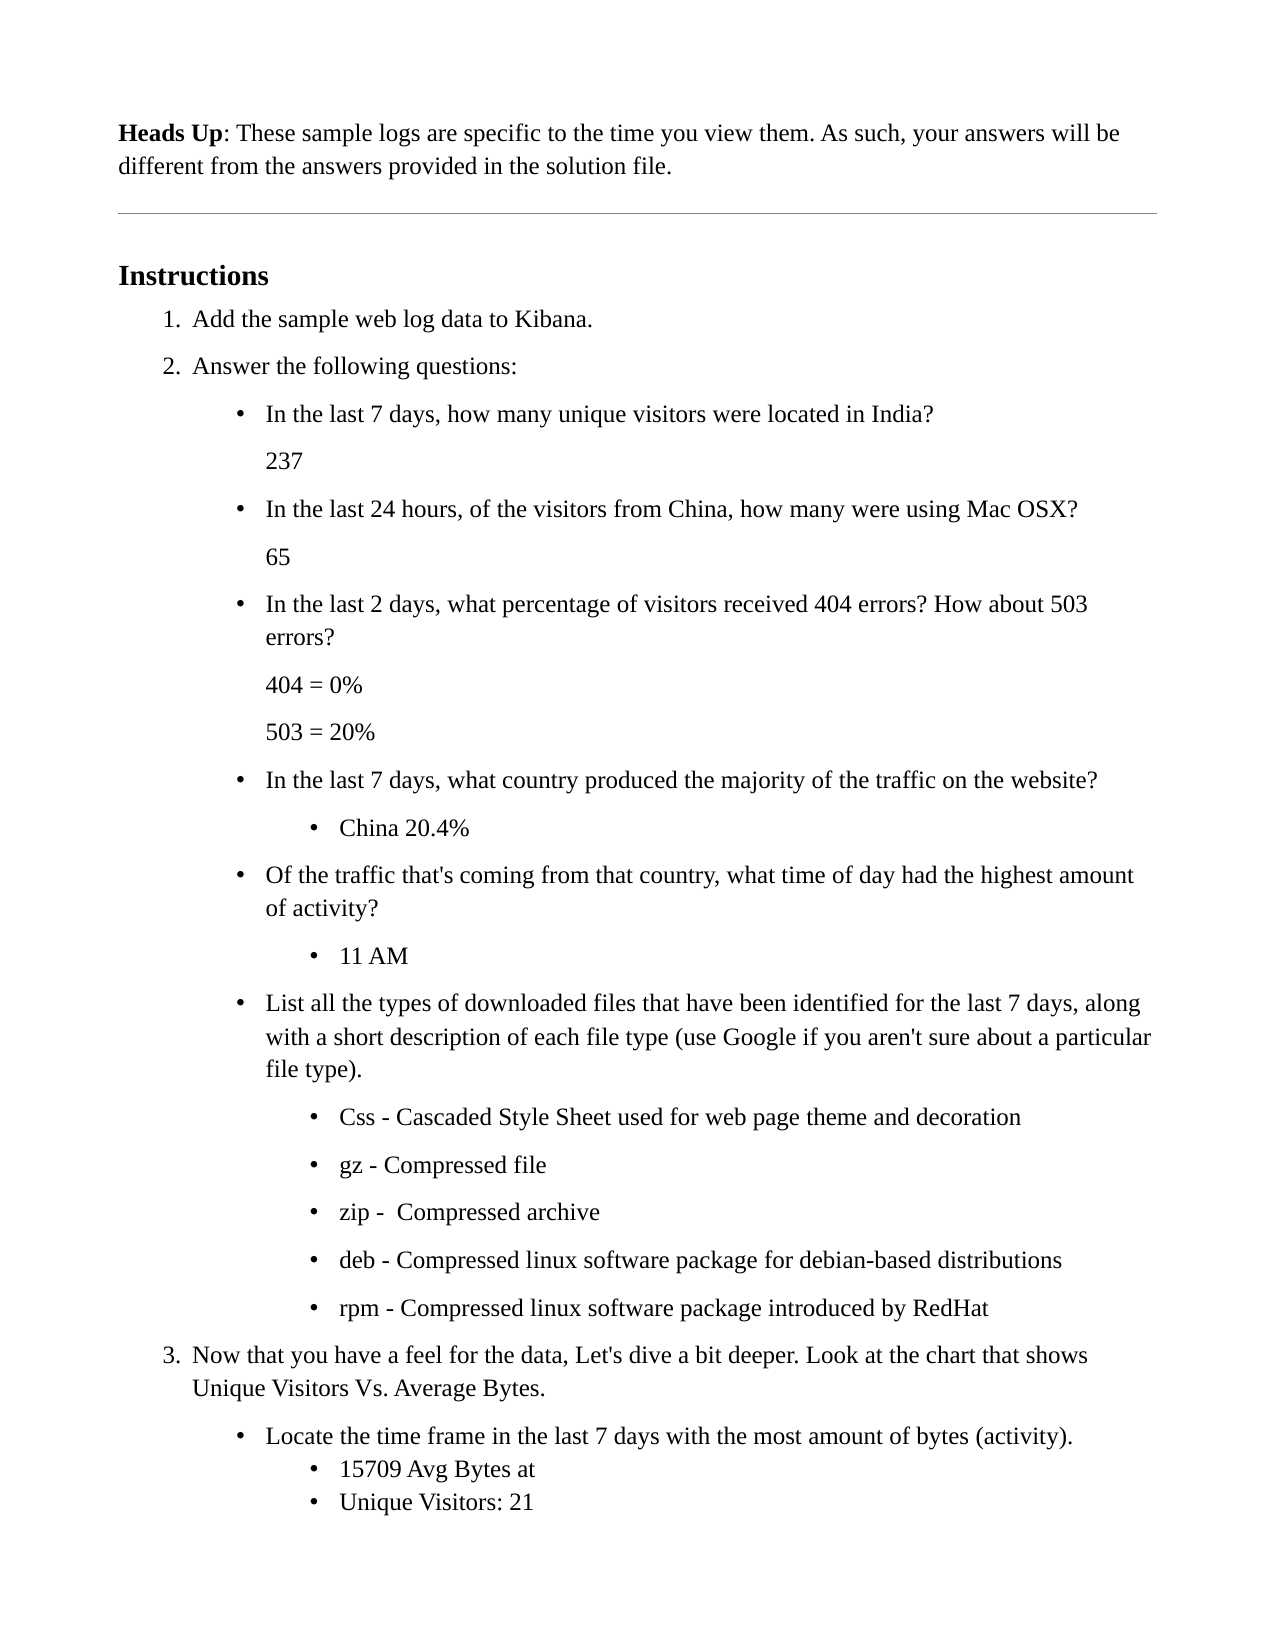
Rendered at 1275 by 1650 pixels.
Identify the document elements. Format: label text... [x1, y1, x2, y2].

list In the last 2 days, what percentage of visitors received 404 errors? How about 503 errors? [236, 589, 1157, 651]
list 237 [236, 446, 1157, 475]
list In the last 7 days, how many unique visitors were located in India? [236, 399, 1157, 428]
list deb - Compressed linux software package for debian-based distributions [309, 1245, 1157, 1274]
list Add the sample web log data to Kibana. [162, 304, 1157, 332]
list 11 AM [309, 941, 1157, 970]
list Css - Cascaded Style Sheet used for web page theme and decoration [309, 1102, 1157, 1131]
text Heads Up: These sample logs are specific to the time you view them. As such, your answers will be different from the answers provided in the solution file. [118, 118, 1157, 180]
list In the last 24 hours, of the visitors from China, how many were using Mac OSX? [236, 494, 1157, 523]
list 15709 Avg Bytes at [309, 1454, 1157, 1483]
list Now that you have a feel for the data, Let's dive a bit deeper. Look at the chart that shows Unique Visitors Vs. Average Bytes. [162, 1340, 1157, 1402]
subtitle Instructions [118, 258, 1157, 291]
list China 20.4% [309, 813, 1157, 841]
list List all the types of downloaded files that have been identified for the last 7 days, along with a short description of each file type (use Google if you aren't sure about a particular file type). [236, 988, 1157, 1083]
list 404 = 0% [236, 670, 1157, 699]
list zip - Compressed archive [309, 1197, 1157, 1226]
list Of the traffic that's coming from that country, what time of day had the highest amount of activity? [236, 860, 1157, 922]
list Locate the time frame in the last 7 days with the most amount of bytes (activity). [236, 1421, 1157, 1449]
list In the last 7 days, what country produced the majority of the traffic on the website? [236, 765, 1157, 794]
list 65 [236, 542, 1157, 570]
list gz - Compressed file [309, 1150, 1157, 1178]
list 503 = 20% [236, 717, 1157, 746]
list Unique Visitors: 21 [309, 1487, 1157, 1516]
list Answer the following questions: [162, 351, 1157, 380]
list rpm - Compressed linux software package introduced by RedHat [309, 1293, 1157, 1321]
